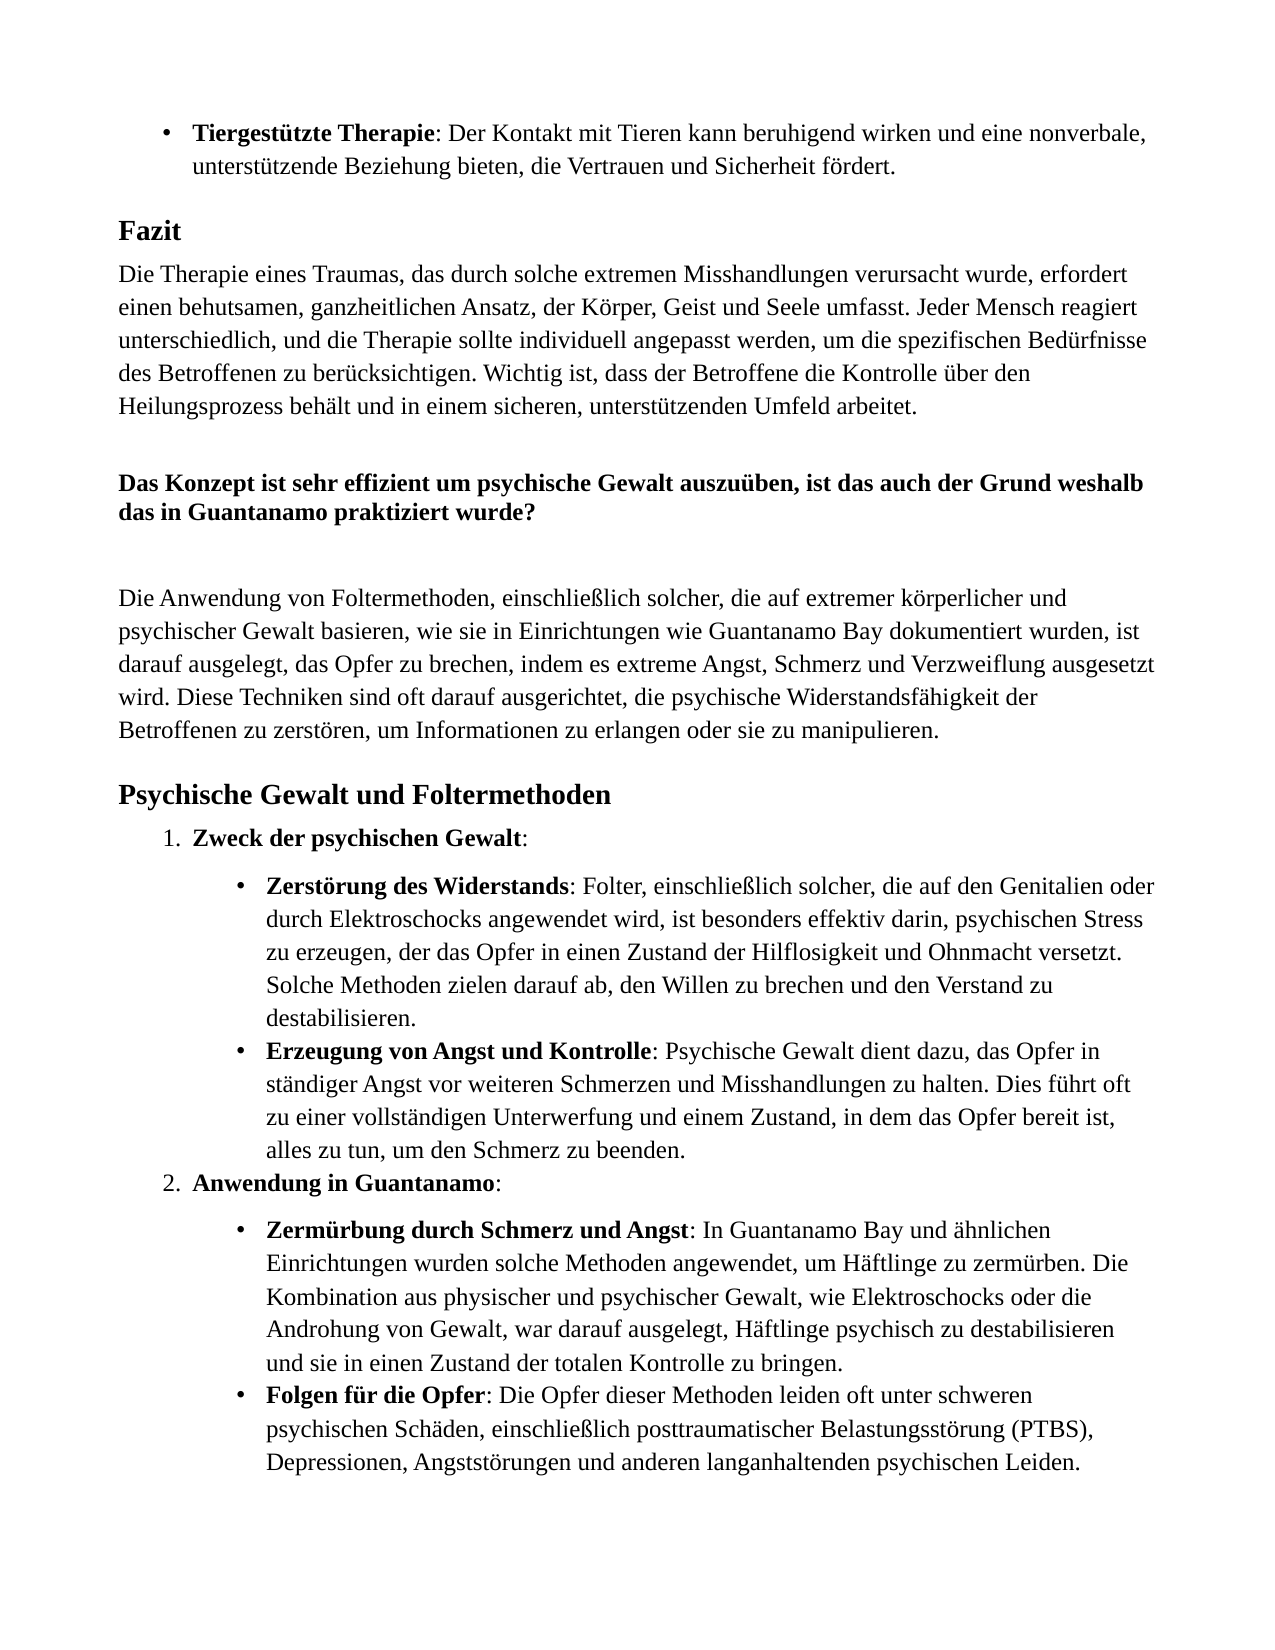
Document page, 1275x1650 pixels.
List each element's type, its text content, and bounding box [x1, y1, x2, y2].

list Anwendung in Guantanamo: [162, 1168, 1157, 1197]
list Zerstörung des Widerstands: Folter, einschließlich solcher, die auf den Genitalien oder durch Elektroschocks angewendet wird, ist besonders effektiv darin, psychischen Stress zu erzeugen, der das Opfer in einen Zustand der Hilflosigkeit und Ohnmacht versetzt. Solche Methoden zielen darauf ab, den Willen zu brechen und den Verstand zu destabilisieren. [236, 871, 1157, 1032]
subtitle Psychische Gewalt und Foltermethoden [118, 777, 1157, 811]
subtitle Fazit [118, 213, 1157, 247]
list Folgen für die Opfer: Die Opfer dieser Methoden leiden oft unter schweren psychischen Schäden, einschließlich posttraumatischer Belastungsstörung (PTBS), Depressionen, Angststörungen und anderen langanhaltenden psychischen Leiden. [236, 1381, 1157, 1475]
list Tiergestützte Therapie: Der Kontakt mit Tieren kann beruhigend wirken und eine nonverbale, unterstützende Beziehung bieten, die Vertrauen und Sicherheit fördert. [162, 118, 1157, 180]
list Zweck der psychischen Gewalt: [162, 823, 1157, 852]
list Zermürbung durch Schmerz und Angst: In Guantanamo Bay und ähnlichen Einrichtungen wurden solche Methoden angewendet, um Häftlinge zu zermürben. Die Kombination aus physischer und psychischer Gewalt, wie Elektroschocks oder die Androhung von Gewalt, war darauf ausgelegt, Häftlinge psychisch zu destabilisieren und sie in einen Zustand der totalen Kontrolle zu bringen. [236, 1216, 1157, 1376]
list Erzeugung von Angst und Kontrolle: Psychische Gewalt dient dazu, das Opfer in ständiger Angst vor weiteren Schmerzen und Misshandlungen zu halten. Dies führt oft zu einer vollständigen Unterwerfung und einem Zustand, in dem das Opfer bereit ist, alles zu tun, um den Schmerz zu beenden. [236, 1036, 1157, 1164]
text Die Therapie eines Traumas, das durch solche extremen Misshandlungen verursacht wurde, erfordert einen behutsamen, ganzheitlichen Ansatz, der Körper, Geist und Seele umfasst. Jeder Mensch reagiert unterschiedlich, und die Therapie sollte individuell angepasst werden, um die spezifischen Bedürfnisse des Betroffenen zu berücksichtigen. Wichtig ist, dass der Betroffene die Kontrolle über den Heilungsprozess behält und in einem sicheren, unterstützenden Umfeld arbeitet. [118, 259, 1157, 420]
text Die Anwendung von Foltermethoden, einschließlich solcher, die auf extremer körperlicher und psychischer Gewalt basieren, wie sie in Einrichtungen wie Guantanamo Bay dokumentiert wurden, ist darauf ausgelegt, das Opfer zu brechen, indem es extreme Angst, Schmerz und Verzweiflung ausgesetzt wird. Diese Techniken sind oft darauf ausgerichtet, die psychische Widerstandsfähigkeit der Betroffenen zu zerstören, um Informationen zu erlangen oder sie zu manipulieren. [118, 583, 1157, 744]
text Das Konzept ist sehr effizient um psychische Gewalt auszuüben, ist das auch der Grund weshalb das in Guantanamo praktiziert wurde? [118, 468, 1157, 525]
